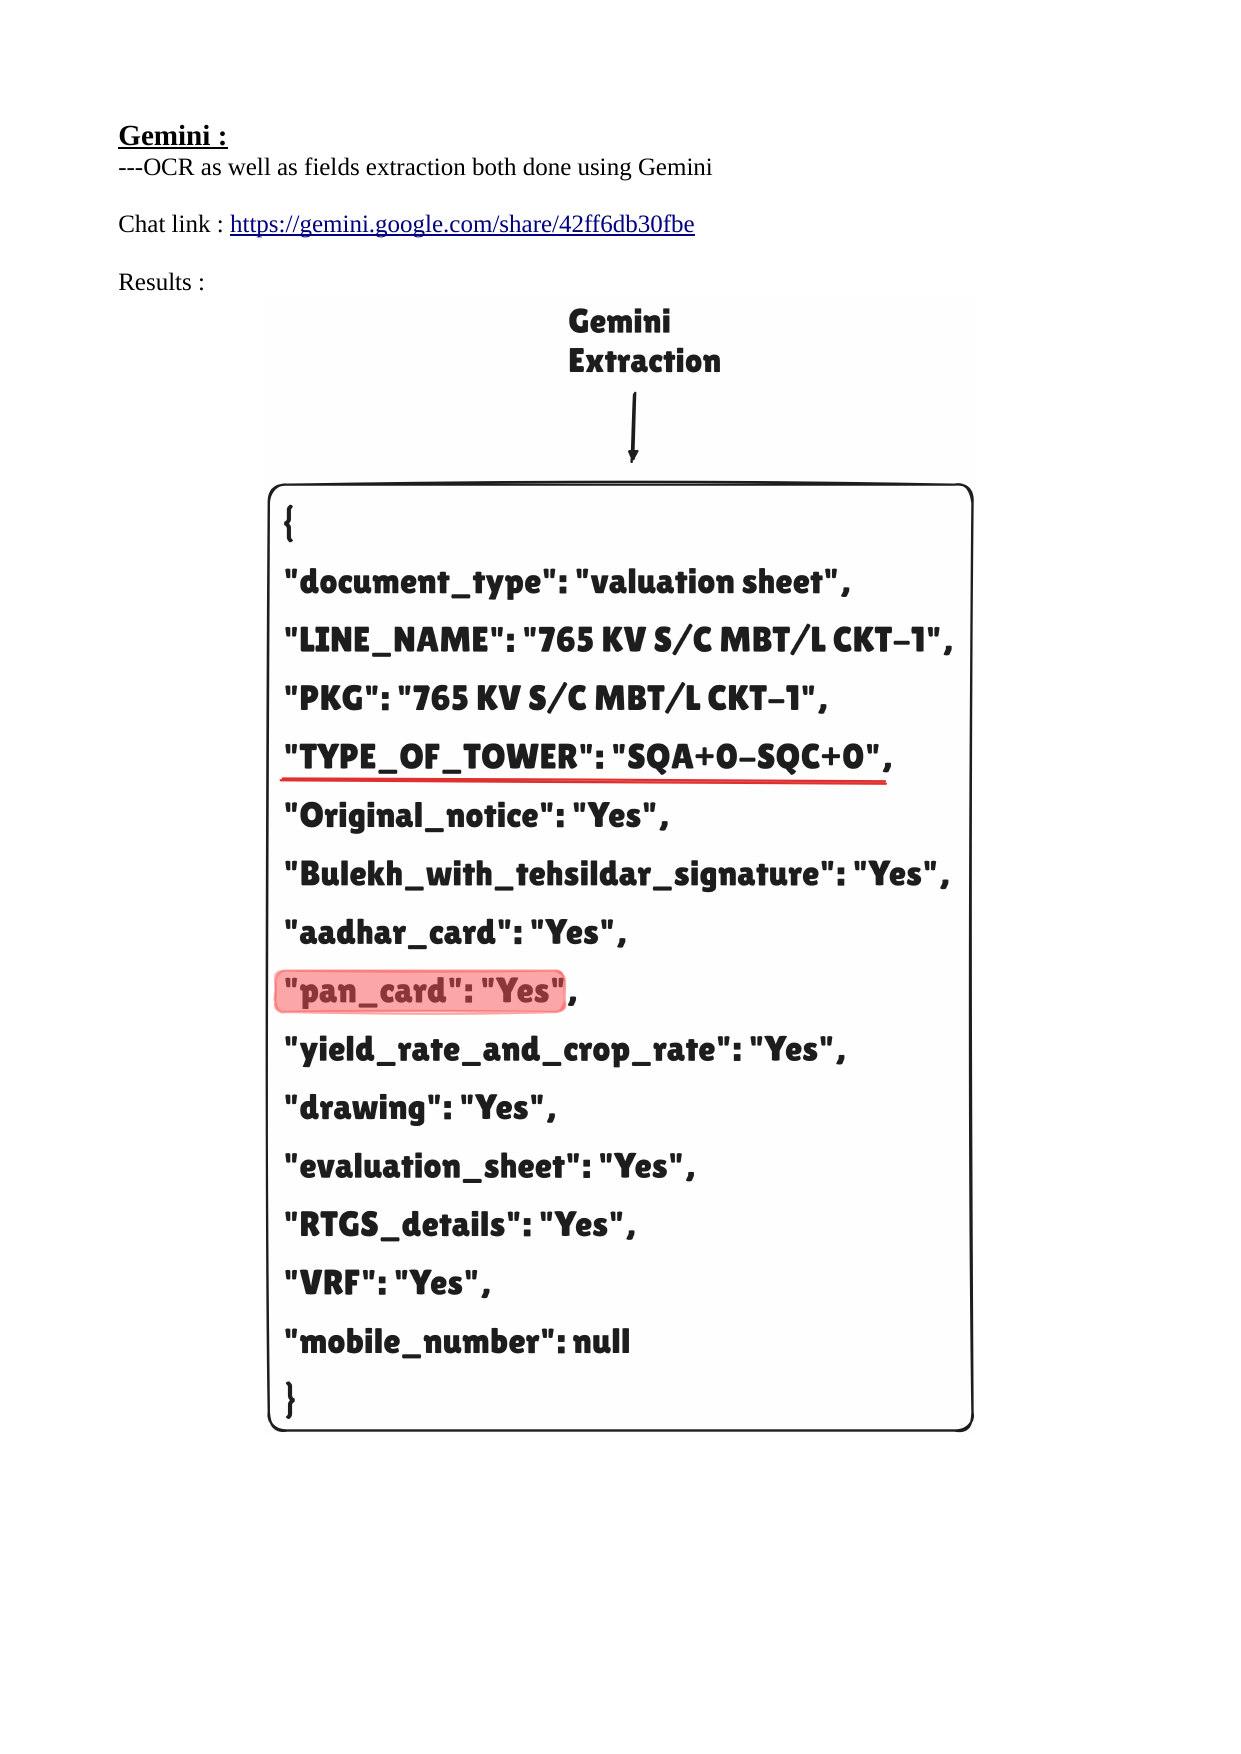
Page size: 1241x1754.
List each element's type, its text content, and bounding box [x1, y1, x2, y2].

text Chat link : https://gemini.google.com/share/42ff6db30fbe [118, 209, 1122, 238]
text ---OCR as well as fields extraction both done using Gemini [118, 152, 1122, 180]
text Gemini : [118, 118, 1122, 152]
text Results : [118, 267, 1122, 295]
picture [263, 295, 978, 1436]
